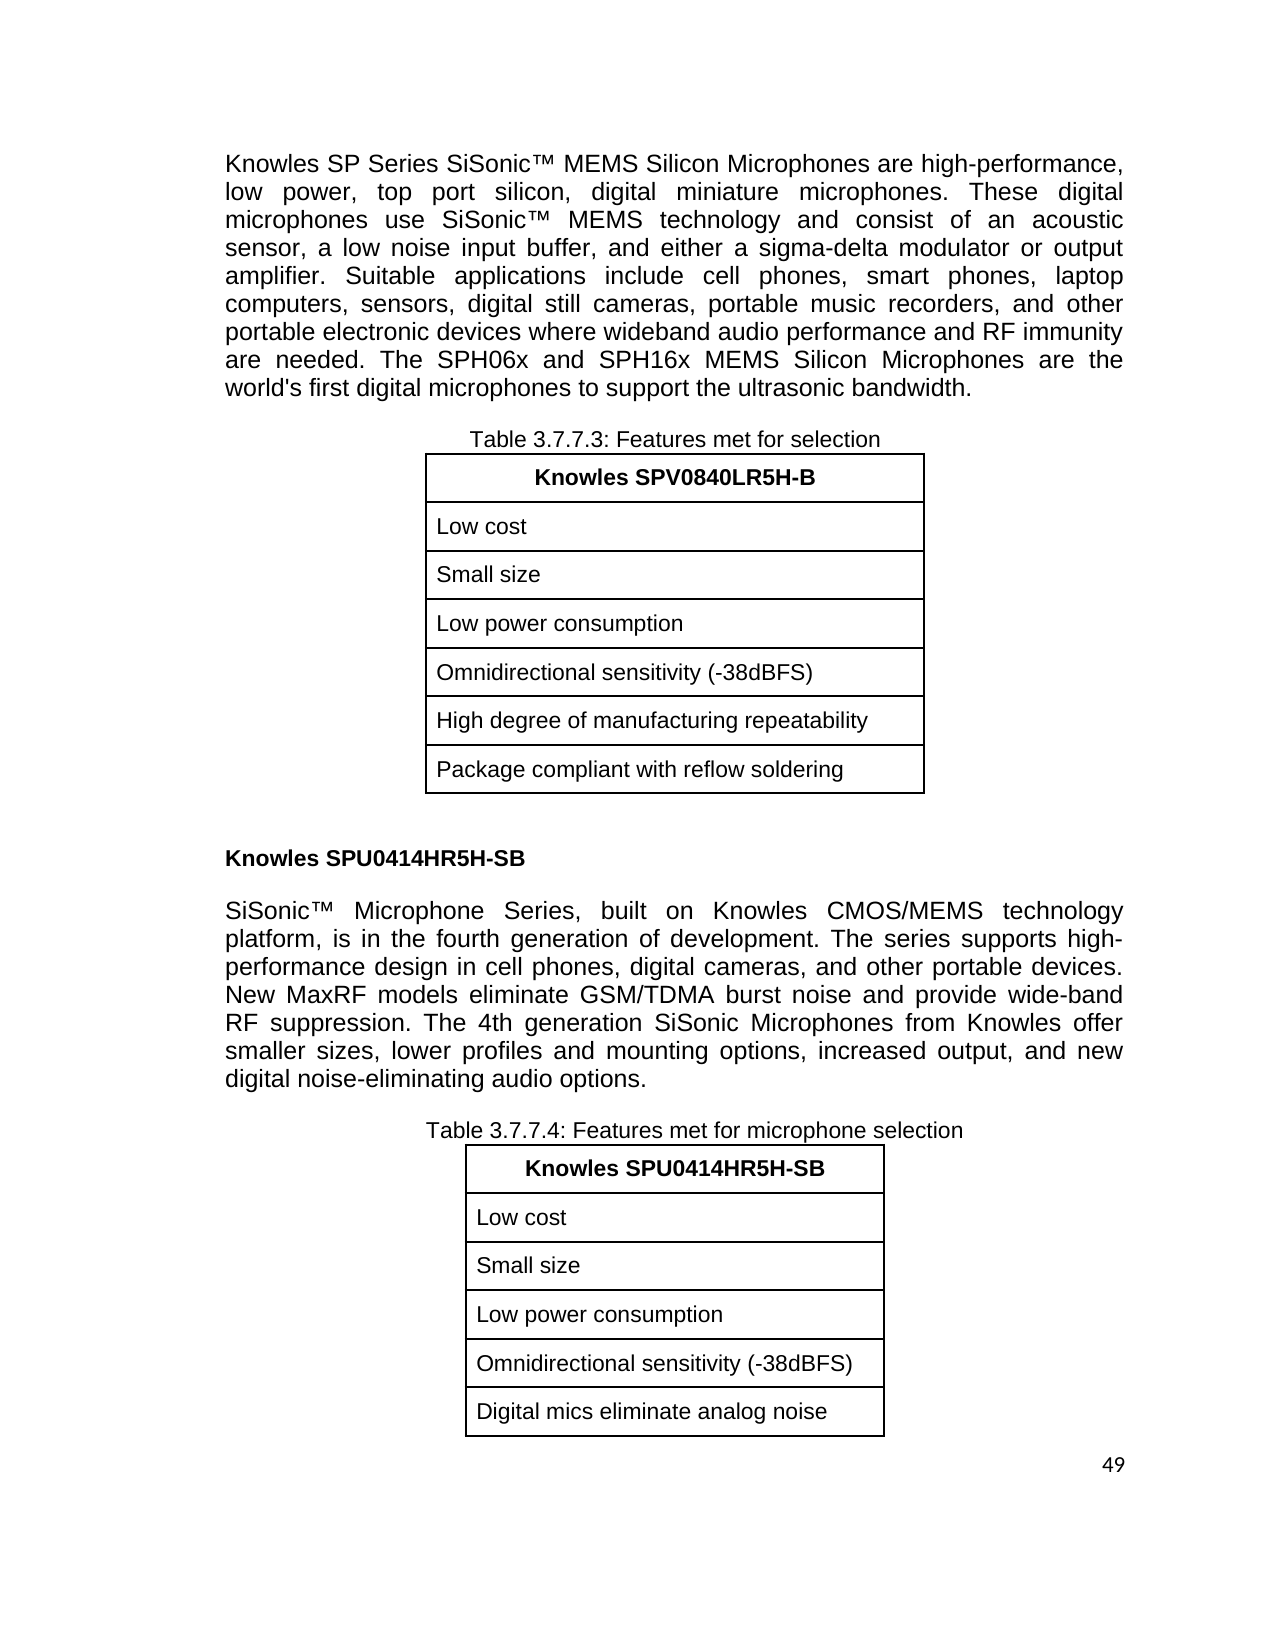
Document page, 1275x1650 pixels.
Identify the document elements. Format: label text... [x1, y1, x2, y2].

text Table 3.7.7.4: Features met for microphone selection [375, 1118, 1125, 1143]
text SiSonic™ Microphone Series, built on Knowles CMOS/MEMS technology platform, is in the fourth generation of development. The series supports high-performance design in cell phones, digital cameras, and other portable devices. New MaxRF models eliminate GSM/TDMA burst noise and provide wide-band RF suppression. The 4th generation SiSonic Microphones from Knowles offer smaller sizes, lower profiles and mounting options, increased output, and new digital noise-eliminating audio options. [225, 897, 1125, 1092]
table_cell High degree of manufacturing repeatability [427, 697, 923, 744]
table_cell Low cost [467, 1194, 883, 1241]
text Knowles SPU0414HR5H-SB [225, 846, 1125, 871]
table_header Knowles SPU0414HR5H-SB [467, 1146, 883, 1192]
table_cell Omnidirectional sensitivity (-38dBFS) [427, 649, 923, 695]
table_cell Digital mics eliminate analog noise [467, 1388, 883, 1435]
table_cell Low power consumption [467, 1291, 883, 1338]
table_header Knowles SPV0840LR5H-B [427, 455, 923, 501]
text Table 3.7.7.3: Features met for selection [225, 427, 1125, 452]
table_cell Omnidirectional sensitivity (-38dBFS) [467, 1340, 883, 1386]
table_cell Low power consumption [427, 600, 923, 647]
text Knowles SP Series SiSonic™ MEMS Silicon Microphones are high-performance, low power, top port silicon, digital miniature microphones. These digital microphones use SiSonic™ MEMS technology and consist of an acoustic sensor, a low noise input buffer, and either a sigma-delta modulator or output amplifier. Suitable applications include cell phones, smart phones, laptop computers, sensors, digital still cameras, portable music recorders, and other portable electronic devices where wideband audio performance and RF immunity are needed. The SPH06x and SPH16x MEMS Silicon Microphones are the world's first digital microphones to support the ultrasonic bandwidth. [225, 150, 1125, 401]
table_cell Low cost [427, 503, 923, 549]
table_cell Package compliant with reflow soldering [427, 746, 923, 792]
table_cell Small size [467, 1243, 883, 1289]
table_cell Small size [427, 552, 923, 598]
